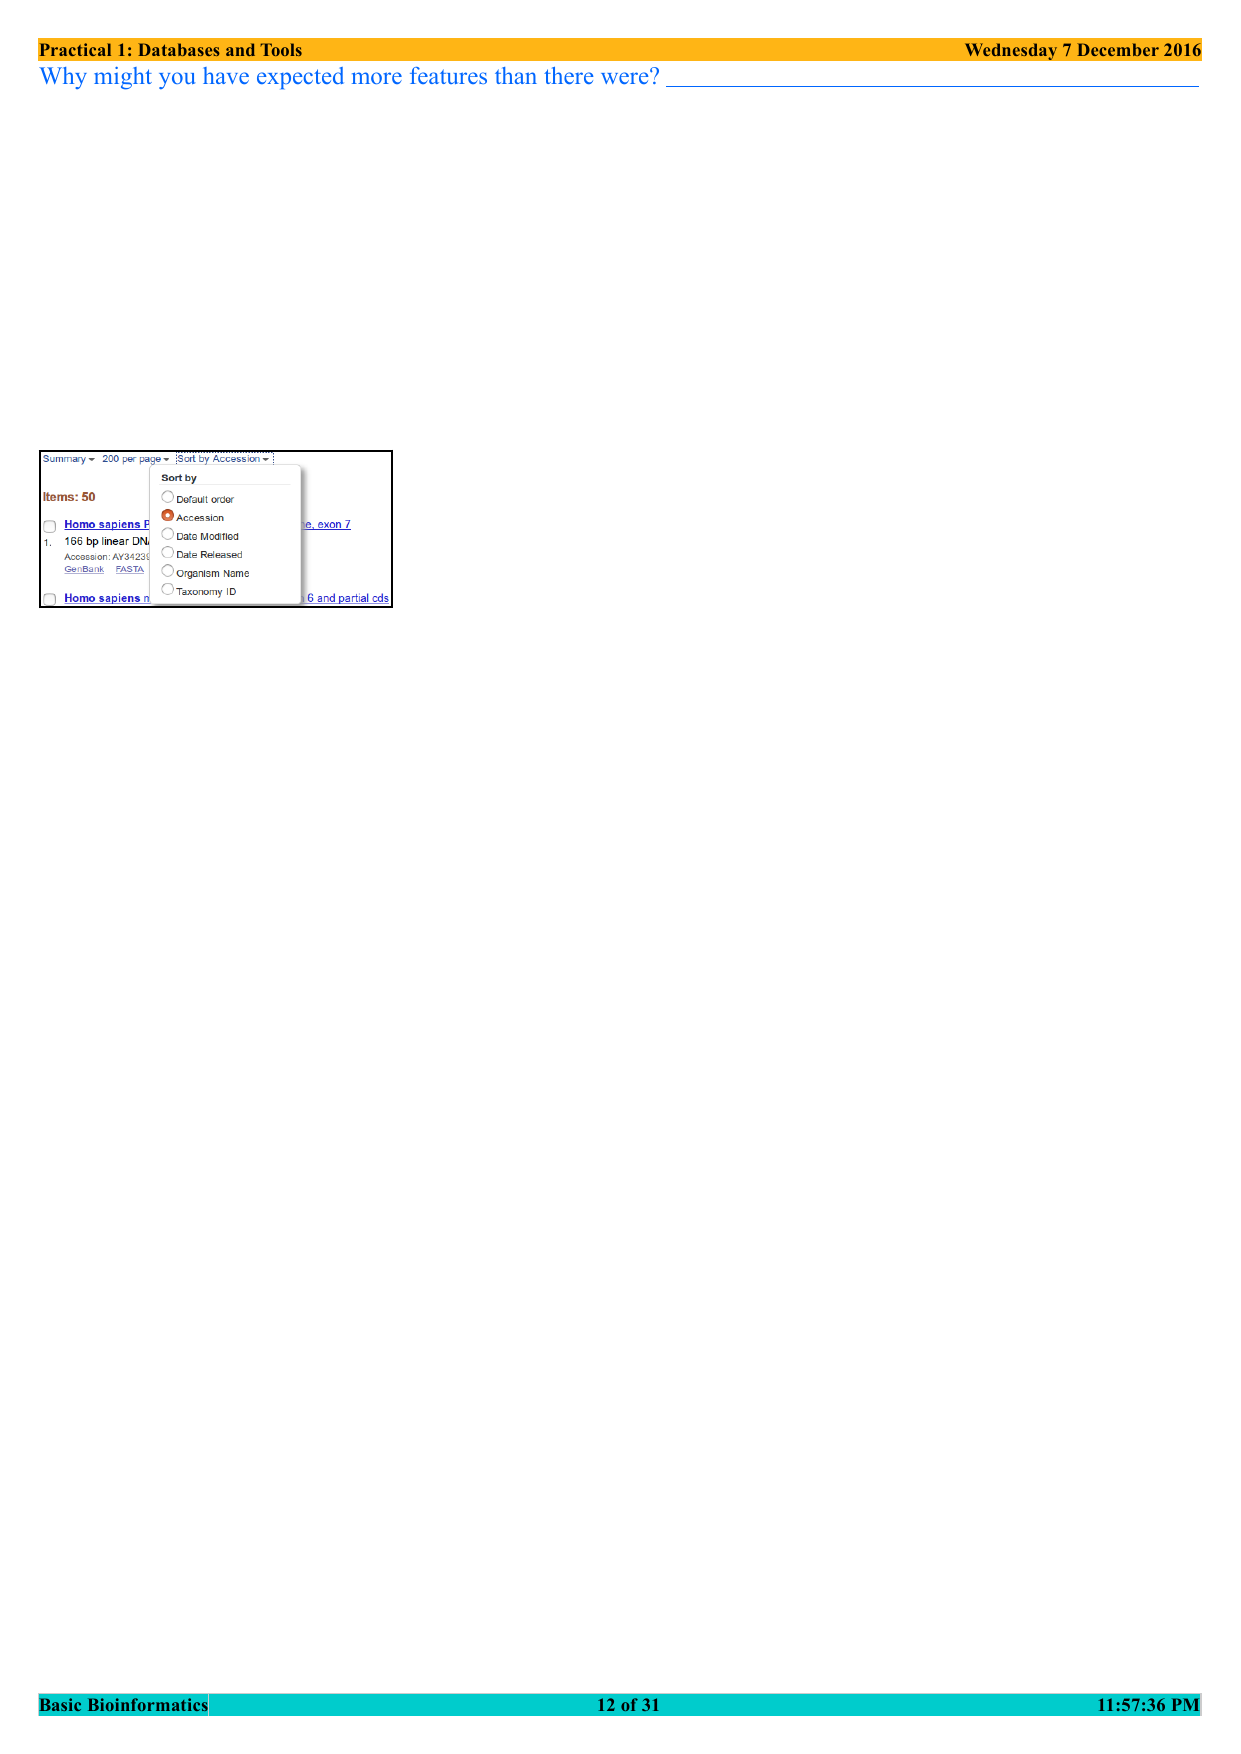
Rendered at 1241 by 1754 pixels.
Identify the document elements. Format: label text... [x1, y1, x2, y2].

text Why might you have expected more features than there were? [38, 61, 1202, 89]
picture [41, 452, 391, 606]
